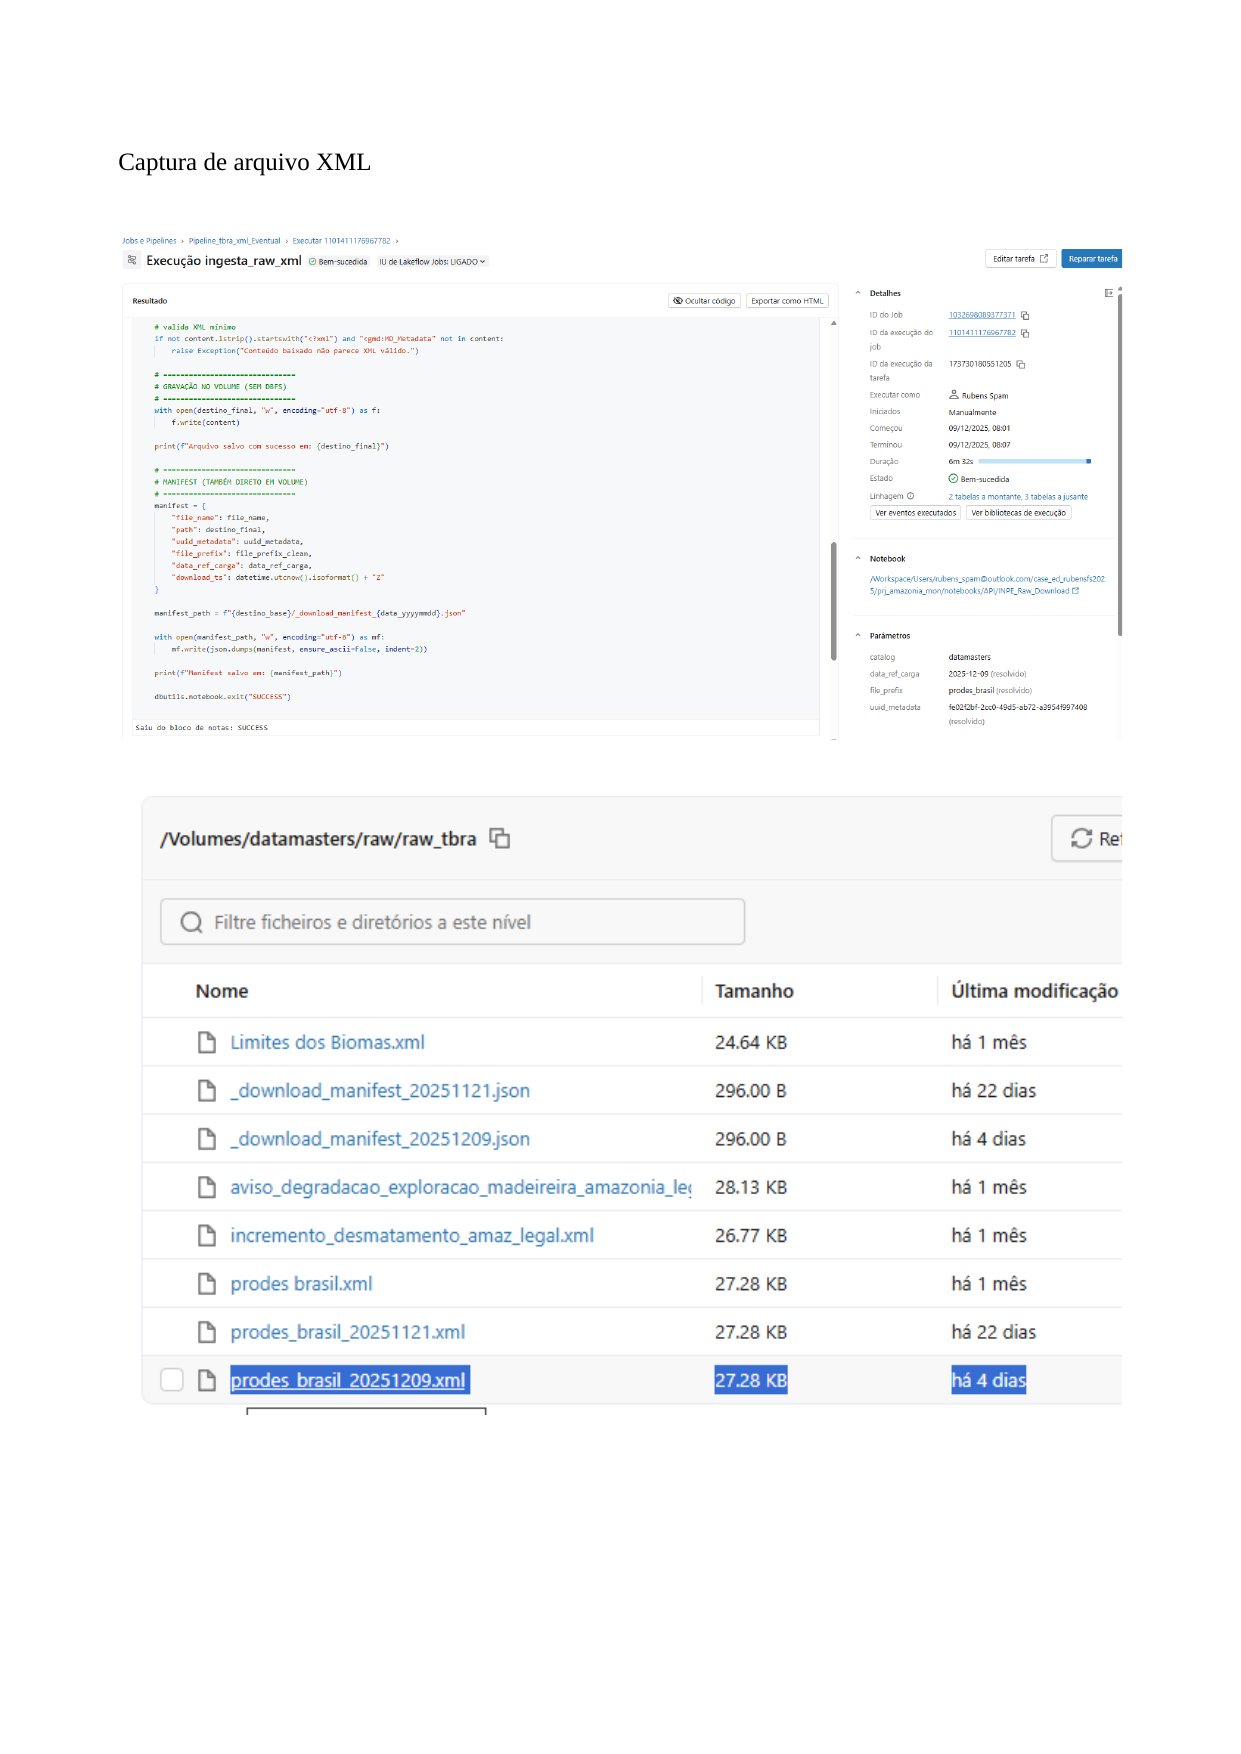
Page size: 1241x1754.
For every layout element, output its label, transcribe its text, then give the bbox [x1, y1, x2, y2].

picture [118, 796, 1123, 1415]
text Captura de arquivo XML [118, 147, 1122, 176]
picture [118, 233, 1123, 740]
